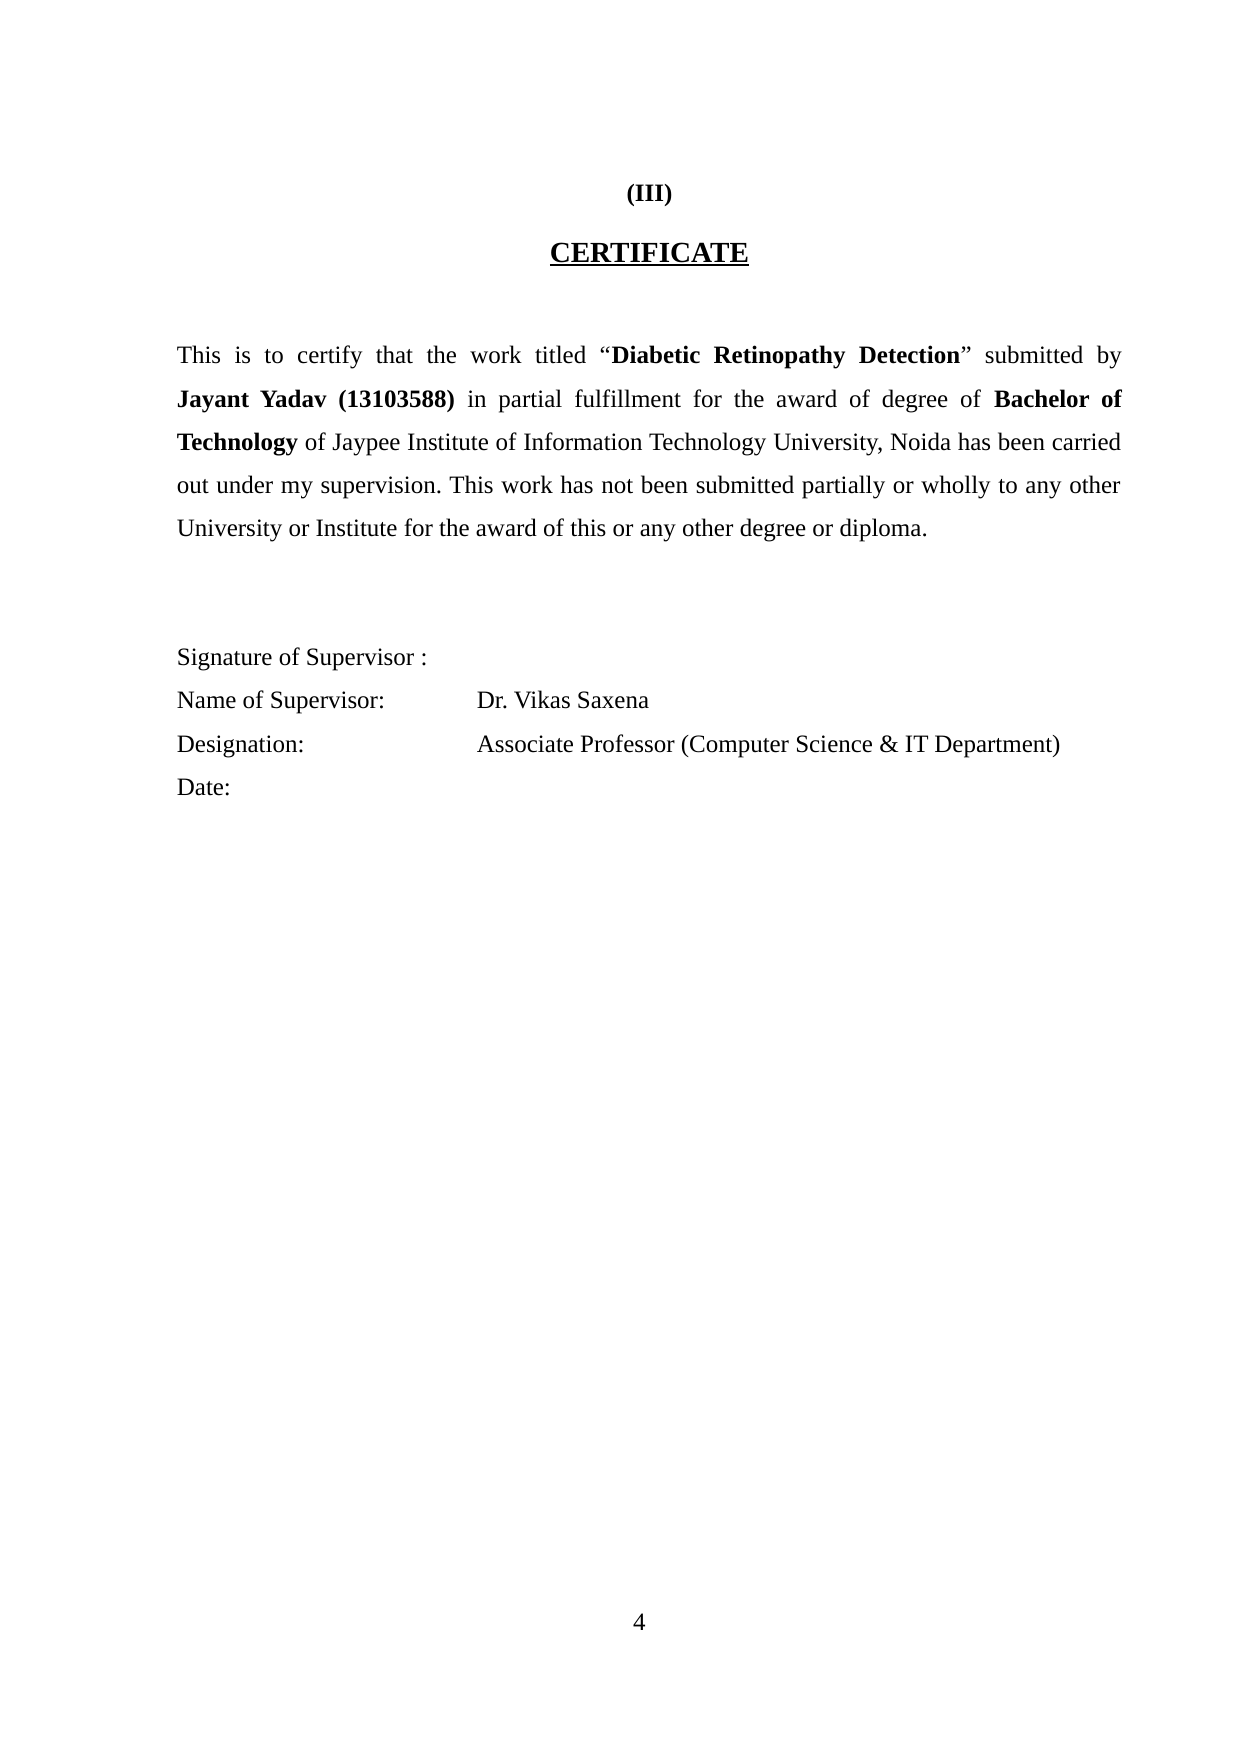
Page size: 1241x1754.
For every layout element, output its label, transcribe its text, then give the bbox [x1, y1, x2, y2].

text Signature of Supervisor : [177, 642, 1122, 671]
text Name of Supervisor: Dr. Vikas Saxena [177, 686, 1122, 714]
text Date: [177, 772, 1122, 801]
text (III) [177, 178, 1122, 206]
text This is to certify that the work titled “Diabetic Retinopathy Detection” submitted by Jayant Yadav (13103588) in partial fulfillment for the award of degree of Bachelor of Technology of Jaypee Institute of Information Technology University, Noida has been carried out under my supervision. This work has not been submitted partially or wholly to any other University or Institute for the award of this or any other degree or diploma. [177, 341, 1122, 542]
text CERTIFICATE [177, 235, 1122, 269]
text Designation: Associate Professor (Computer Science & IT Department) [177, 729, 1122, 757]
